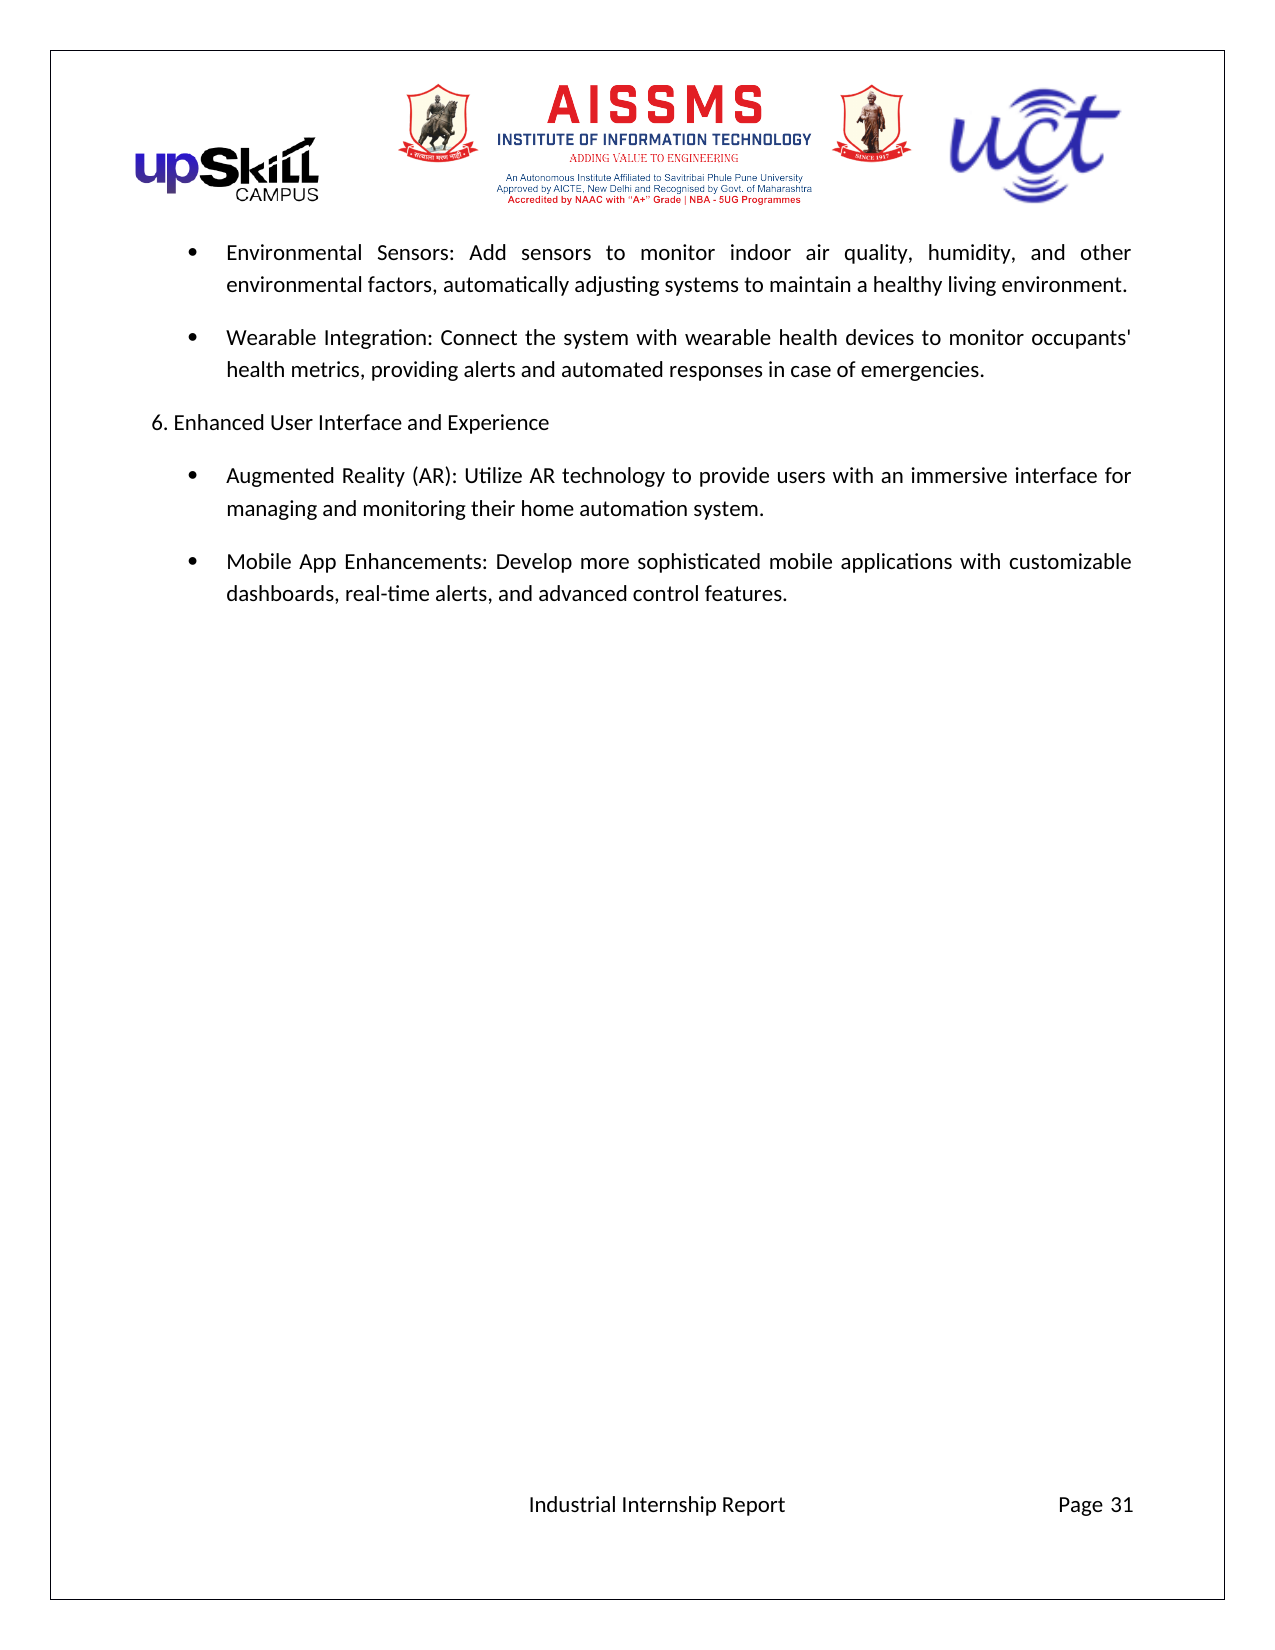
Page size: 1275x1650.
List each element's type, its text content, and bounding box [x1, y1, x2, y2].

text 6. Enhanced User Interface and Experience [151, 408, 1133, 437]
list Wearable Integration: Connect the system with wearable health devices to monitor occupants' health metrics, providing alerts and automated responses in case of emergencies. [188, 323, 1133, 383]
picture [104, 124, 350, 205]
picture [947, 79, 1127, 205]
picture [391, 79, 915, 205]
list Mobile App Enhancements: Develop more sophisticated mobile applications with customizable dashboards, real-time alerts, and advanced control features. [188, 547, 1133, 607]
list Environmental Sensors: Add sensors to monitor indoor air quality, humidity, and other environmental factors, automatically adjusting systems to maintain a healthy living environment. [188, 238, 1133, 298]
list Augmented Reality (AR): Utilize AR technology to provide users with an immersive interface for managing and monitoring their home automation system. [188, 462, 1133, 522]
